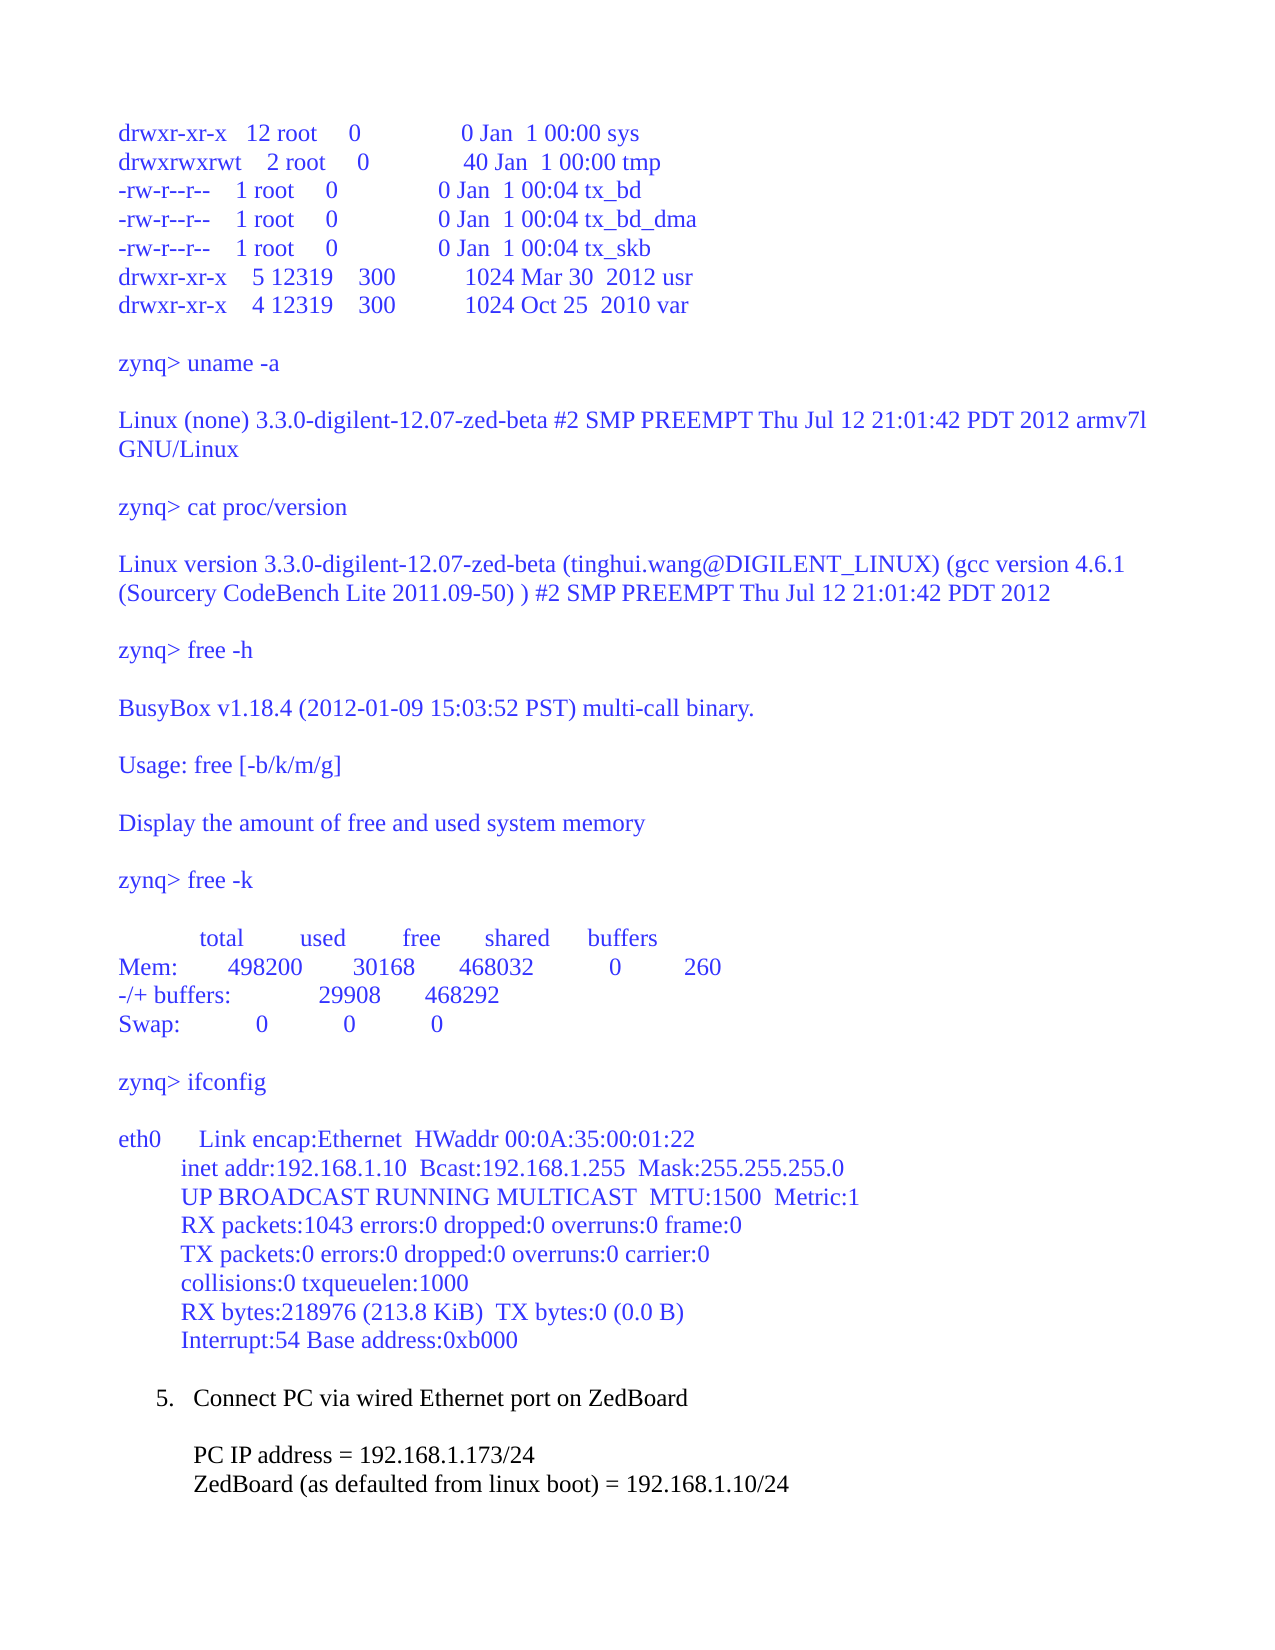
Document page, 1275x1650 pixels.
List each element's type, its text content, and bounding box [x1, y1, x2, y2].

text zynq> uname -a [118, 348, 1157, 377]
text eth0 Link encap:Ethernet HWaddr 00:0A:35:00:01:22 [118, 1124, 1157, 1153]
list Connect PC via wired Ethernet port on ZedBoard [156, 1383, 1157, 1412]
text zynq> ifconfig [118, 1067, 1157, 1096]
text collisions:0 txqueuelen:1000 [118, 1268, 1157, 1297]
text RX bytes:218976 (213.8 KiB) TX bytes:0 (0.0 B) [118, 1297, 1157, 1326]
text -/+ buffers: 29908 468292 [118, 981, 1157, 1009]
text RX packets:1043 errors:0 dropped:0 overruns:0 frame:0 [118, 1211, 1157, 1239]
list PC IP address = 192.168.1.173/24 [156, 1441, 1157, 1469]
text -rw-r--r-- 1 root 0 0 Jan 1 00:04 tx_bd [118, 176, 1157, 204]
text Linux (none) 3.3.0-digilent-12.07-zed-beta #2 SMP PREEMPT Thu Jul 12 21:01:42 PDT 2012 armv7l GNU/Linux [118, 406, 1157, 463]
text zynq> free -k [118, 866, 1157, 894]
text BusyBox v1.18.4 (2012-01-09 15:03:52 PST) multi-call binary. [118, 693, 1157, 722]
text drwxr-xr-x 5 12319 300 1024 Mar 30 2012 usr [118, 262, 1157, 291]
text UP BROADCAST RUNNING MULTICAST MTU:1500 Metric:1 [118, 1182, 1157, 1211]
text total used free shared buffers [118, 923, 1157, 952]
text drwxr-xr-x 4 12319 300 1024 Oct 25 2010 var [118, 291, 1157, 319]
text drwxrwxrwt 2 root 0 40 Jan 1 00:00 tmp [118, 147, 1157, 176]
list ZedBoard (as defaulted from linux boot) = 192.168.1.10/24 [156, 1469, 1157, 1498]
text Display the amount of free and used system memory [118, 808, 1157, 837]
text Swap: 0 0 0 [118, 1009, 1157, 1038]
text zynq> free -h [118, 636, 1157, 664]
text Mem: 498200 30168 468032 0 260 [118, 952, 1157, 981]
text Linux version 3.3.0-digilent-12.07-zed-beta (tinghui.wang@DIGILENT_LINUX) (gcc version 4.6.1 (Sourcery CodeBench Lite 2011.09-50) ) #2 SMP PREEMPT Thu Jul 12 21:01:42 PDT 2012 [118, 549, 1157, 607]
text Usage: free [-b/k/m/g] [118, 751, 1157, 779]
text -rw-r--r-- 1 root 0 0 Jan 1 00:04 tx_bd_dma [118, 204, 1157, 233]
text drwxr-xr-x 12 root 0 0 Jan 1 00:00 sys [118, 118, 1157, 147]
text inet addr:192.168.1.10 Bcast:192.168.1.255 Mask:255.255.255.0 [118, 1153, 1157, 1182]
text -rw-r--r-- 1 root 0 0 Jan 1 00:04 tx_skb [118, 233, 1157, 262]
text zynq> cat proc/version [118, 492, 1157, 521]
text Interrupt:54 Base address:0xb000 [118, 1326, 1157, 1354]
text TX packets:0 errors:0 dropped:0 overruns:0 carrier:0 [118, 1239, 1157, 1268]
